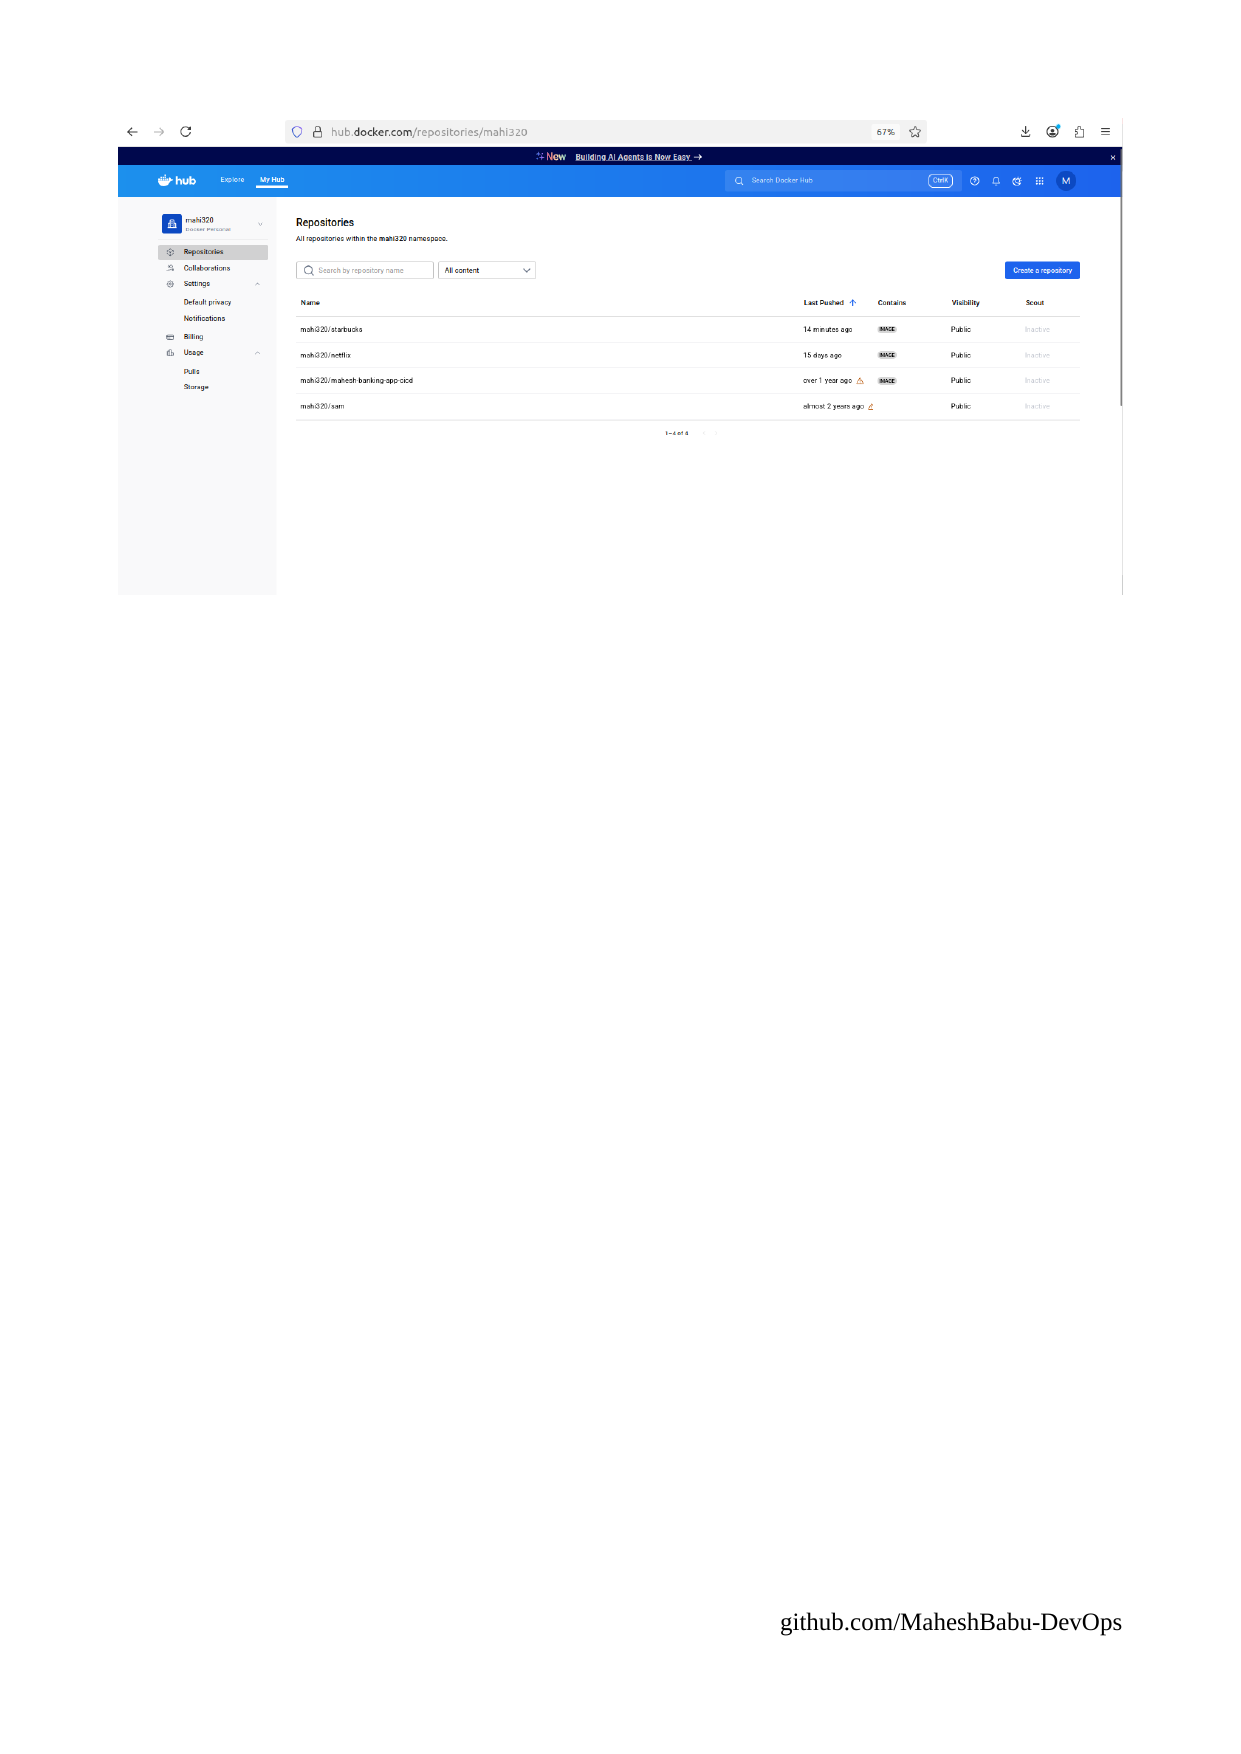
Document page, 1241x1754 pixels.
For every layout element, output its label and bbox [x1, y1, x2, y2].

picture [118, 118, 1123, 595]
